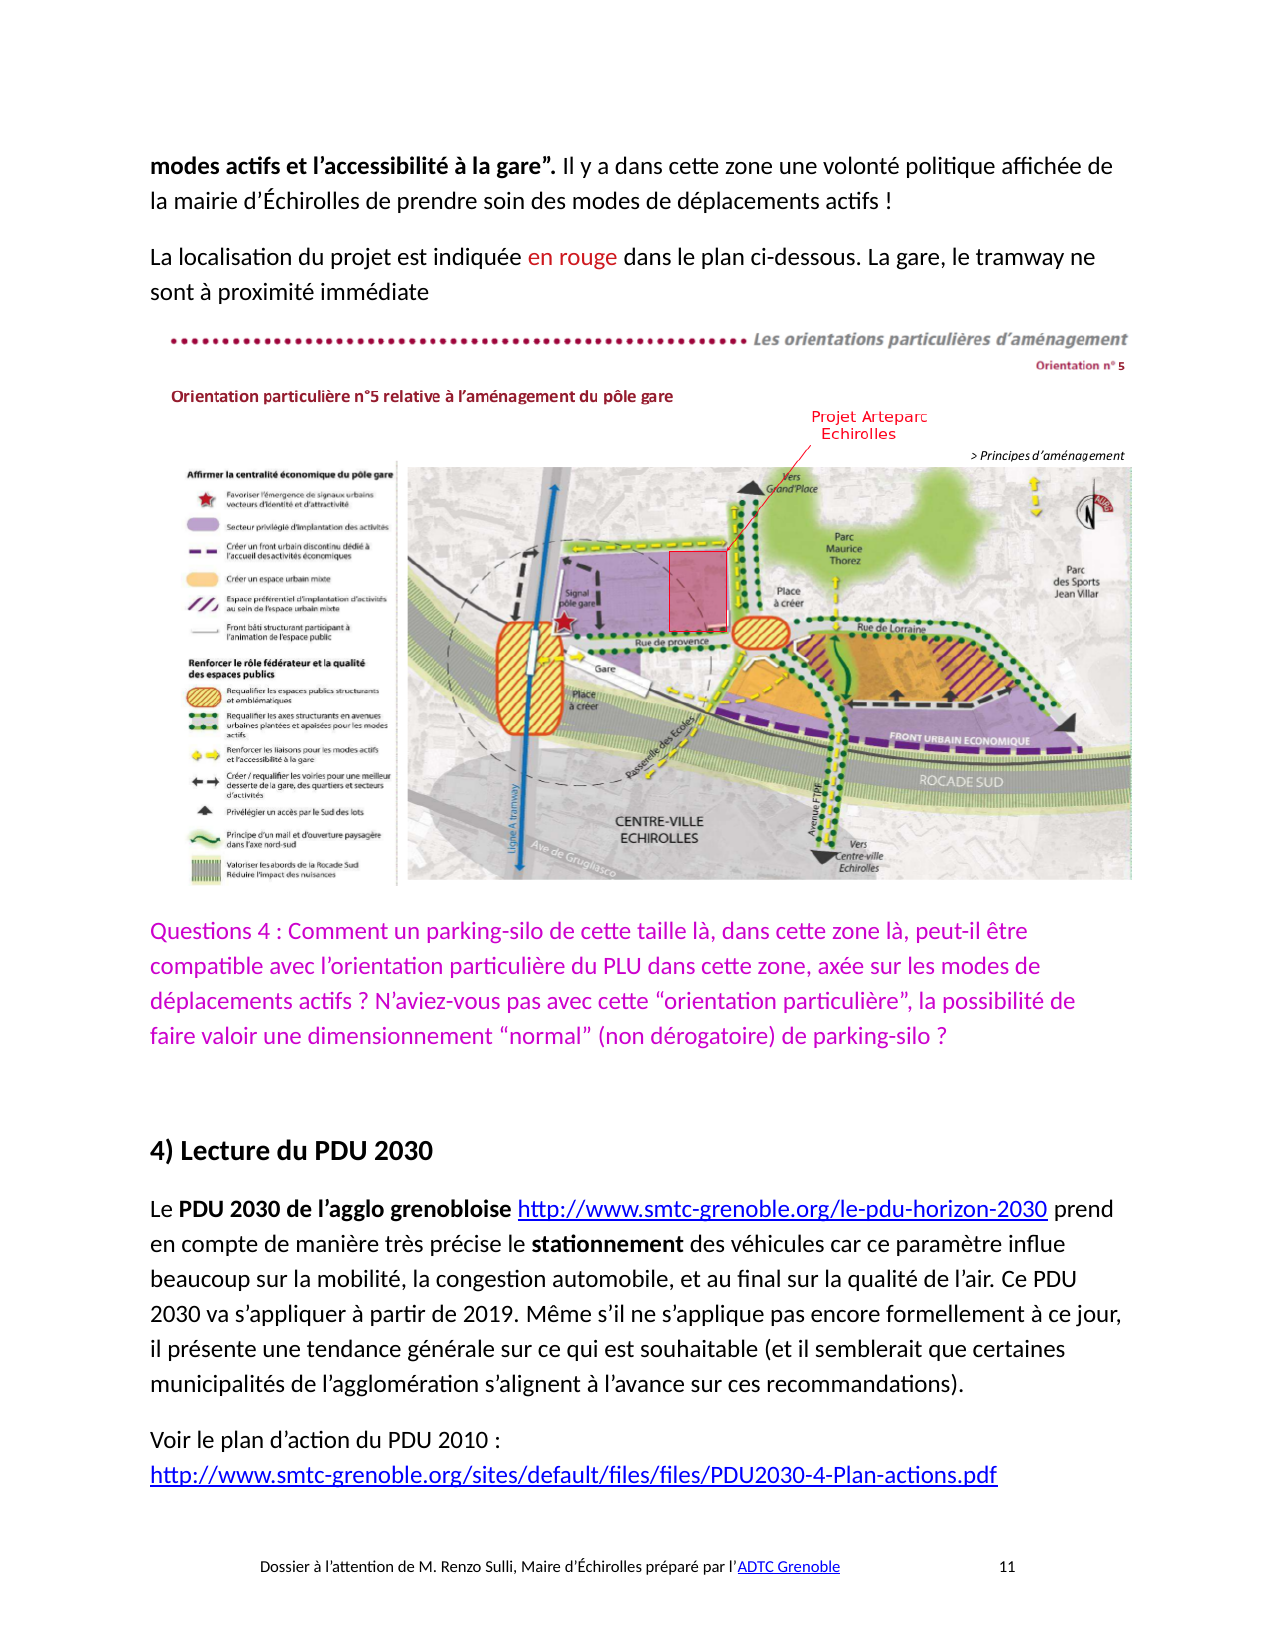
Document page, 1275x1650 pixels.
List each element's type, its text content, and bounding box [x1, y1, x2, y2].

text 4) Lecture du PDU 2030 [150, 1132, 1125, 1167]
text modes actifs et l’accessibilité à la gare”. Il y a dans cette zone une volonté politique affichée de la mairie d’Échirolles de prendre soin des modes de déplacements actifs ! [150, 150, 1125, 216]
text Le PDU 2030 de l’agglo grenobloise http://www.smtc-grenoble.org/le-pdu-horizon-2030 prend en compte de manière très précise le stationnement des véhicules car ce paramètre influe beaucoup sur la mobilité, la congestion automobile, et au final sur la qualité de l’air. Ce PDU 2030 va s’appliquer à partir de 2019. Même s’il ne s’applique pas encore formellement à ce jour, il présente une tendance générale sur ce qui est souhaitable (et il semblerait que certaines municipalités de l’agglomération s’alignent à l’avance sur ces recommandations). [150, 1193, 1125, 1399]
text Voir le plan d’action du PDU 2010 : http://www.smtc-grenoble.org/sites/default/files/files/PDU2030-4-Plan-actions.pdf [150, 1424, 1125, 1490]
text Questions 4 : Comment un parking-silo de cette taille là, dans cette zone là, peut-il être compatible avec l’orientation particulière du PLU dans cette zone, axée sur les modes de déplacements actifs ? N’aviez-vous pas avec cette “orientation particulière”, la possibilité de faire valoir une dimensionnement “normal” (non dérogatoire) de parking-silo ? [150, 332, 1125, 1051]
picture [162, 323, 1138, 886]
text La localisation du projet est indiquée en rouge dans le plan ci-dessous. La gare, le tramway ne sont à proximité immédiate [150, 241, 1125, 306]
